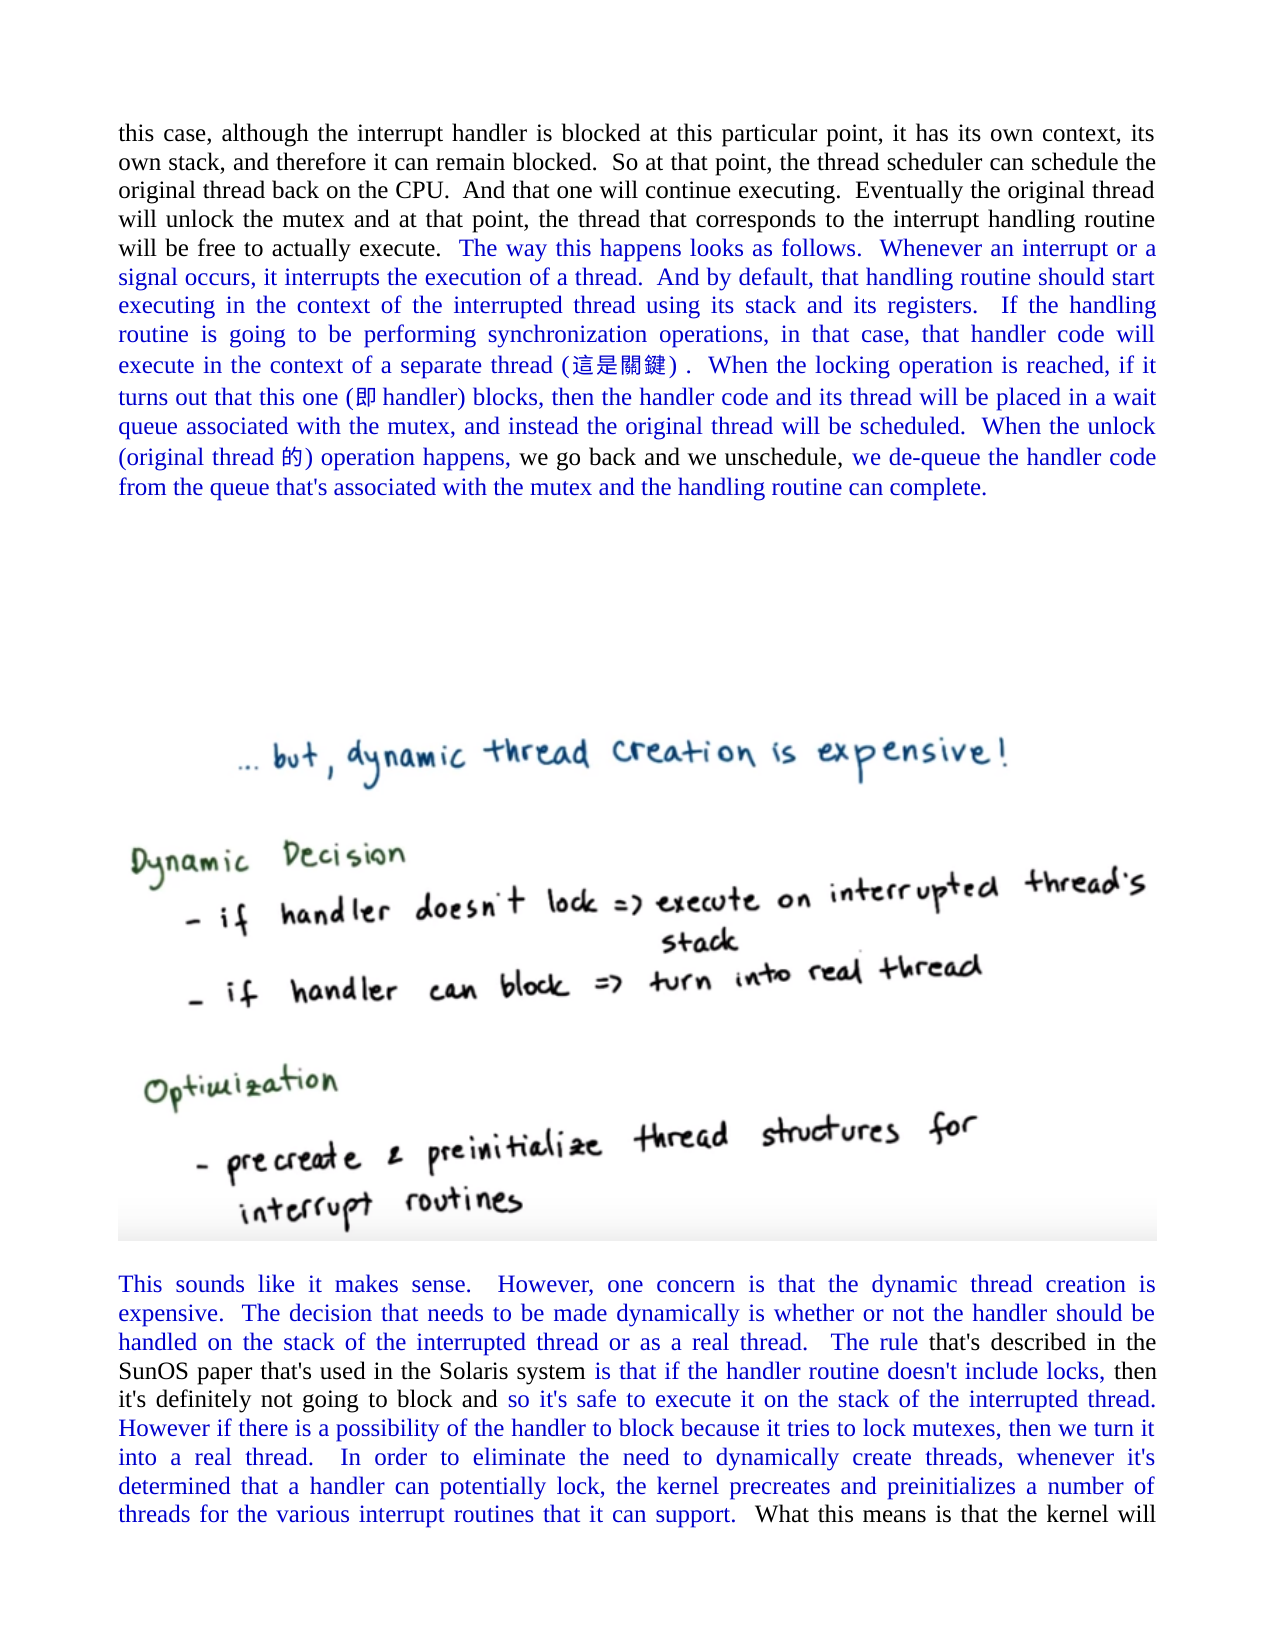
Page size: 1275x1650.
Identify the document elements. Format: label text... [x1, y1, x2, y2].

picture [118, 730, 1157, 1241]
text this case, although the interrupt handler is blocked at this particular point, it has its own context, its own stack, and therefore it can remain blocked. So at that point, the thread scheduler can schedule the original thread back on the CPU. And that one will continue executing. Eventually the original thread will unlock the mutex and at that point, the thread that corresponds to the interrupt handling routine will be free to actually execute. The way this happens looks as follows. Whenever an interrupt or a signal occurs, it interrupts the execution of a thread. And by default, that handling routine should start executing in the context of the interrupted thread using its stack and its registers. If the handling routine is going to be performing synchronization operations, in that case, that handler code will execute in the context of a separate thread (這是關鍵) . When the locking operation is reached, if it turns out that this one (即handler) blocks, then the handler code and its thread will be placed in a wait queue associated with the mutex, and instead the original thread will be scheduled. When the unlock (original thread的) operation happens, we go back and we unschedule, we de-queue the handler code from the queue that's associated with the mutex and the handling routine can complete. [118, 118, 1157, 501]
text This sounds like it makes sense. However, one concern is that the dynamic thread creation is expensive. The decision that needs to be made dynamically is whether or not the handler should be handled on the stack of the interrupted thread or as a real thread. The rule that's described in the SunOS paper that's used in the Solaris system is that if the handler routine doesn't include locks, then it's definitely not going to block and so it's safe to execute it on the stack of the interrupted thread. However if there is a possibility of the handler to block because it tries to lock mutexes, then we turn it into a real thread. In order to eliminate the need to dynamically create threads, whenever it's determined that a handler can potentially lock, the kernel precreates and preinitializes a number of threads for the various interrupt routines that it can support. What this means is that the kernel will [118, 1269, 1157, 1528]
